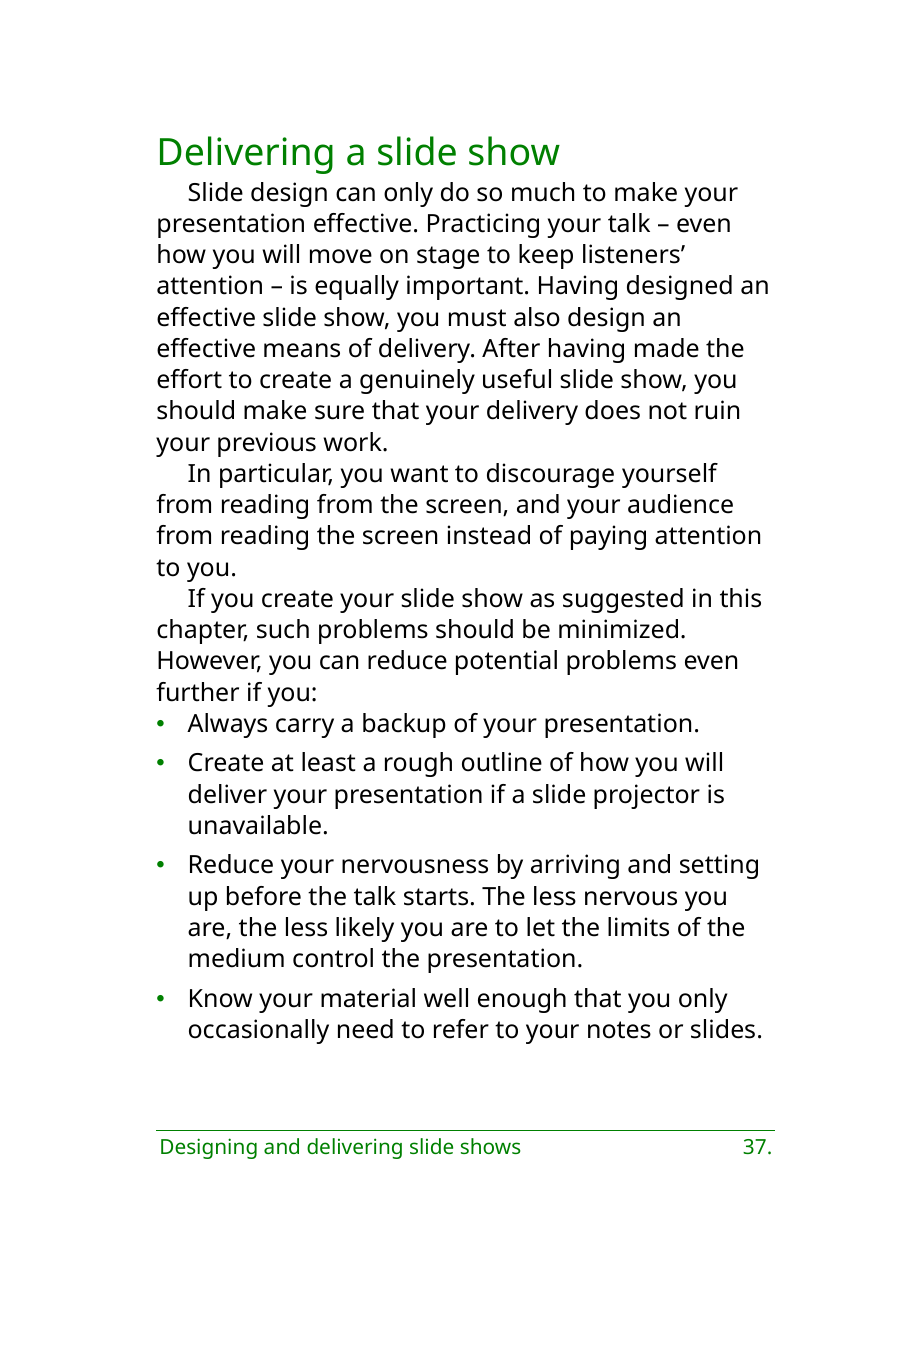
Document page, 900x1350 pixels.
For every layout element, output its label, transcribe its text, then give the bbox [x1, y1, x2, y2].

list Know your material well enough that you only occasionally need to refer to your notes or slides. [156, 982, 775, 1045]
list Reduce your nervousness by arriving and setting up before the talk starts. The less nervous you are, the less likely you are to let the limits of the medium control the presentation. [156, 849, 775, 974]
text If you create your slide show as suggested in this chapter, such problems should be minimized. However, you can reduce potential problems even further if you: [156, 582, 775, 707]
list Create at least a rough outline of how you will deliver your presentation if a slide projector is unavailable. [156, 747, 775, 841]
text In particular, you want to discourage yourself from reading from the screen, and your audience from reading the screen instead of paying attention to you. [156, 457, 775, 582]
text Slide design can only do so much to make your presentation effective. Practicing your talk – even how you will move on stage to keep listeners’ attention – is equally important. Having designed an effective slide show, you must also design an effective means of delivery. After having made the effort to create a genuinely useful slide show, you should make sure that your delivery does not ruin your previous work. [156, 176, 775, 457]
subtitle Delivering a slide show [156, 125, 775, 176]
list Always carry a backup of your presentation. [156, 707, 775, 738]
